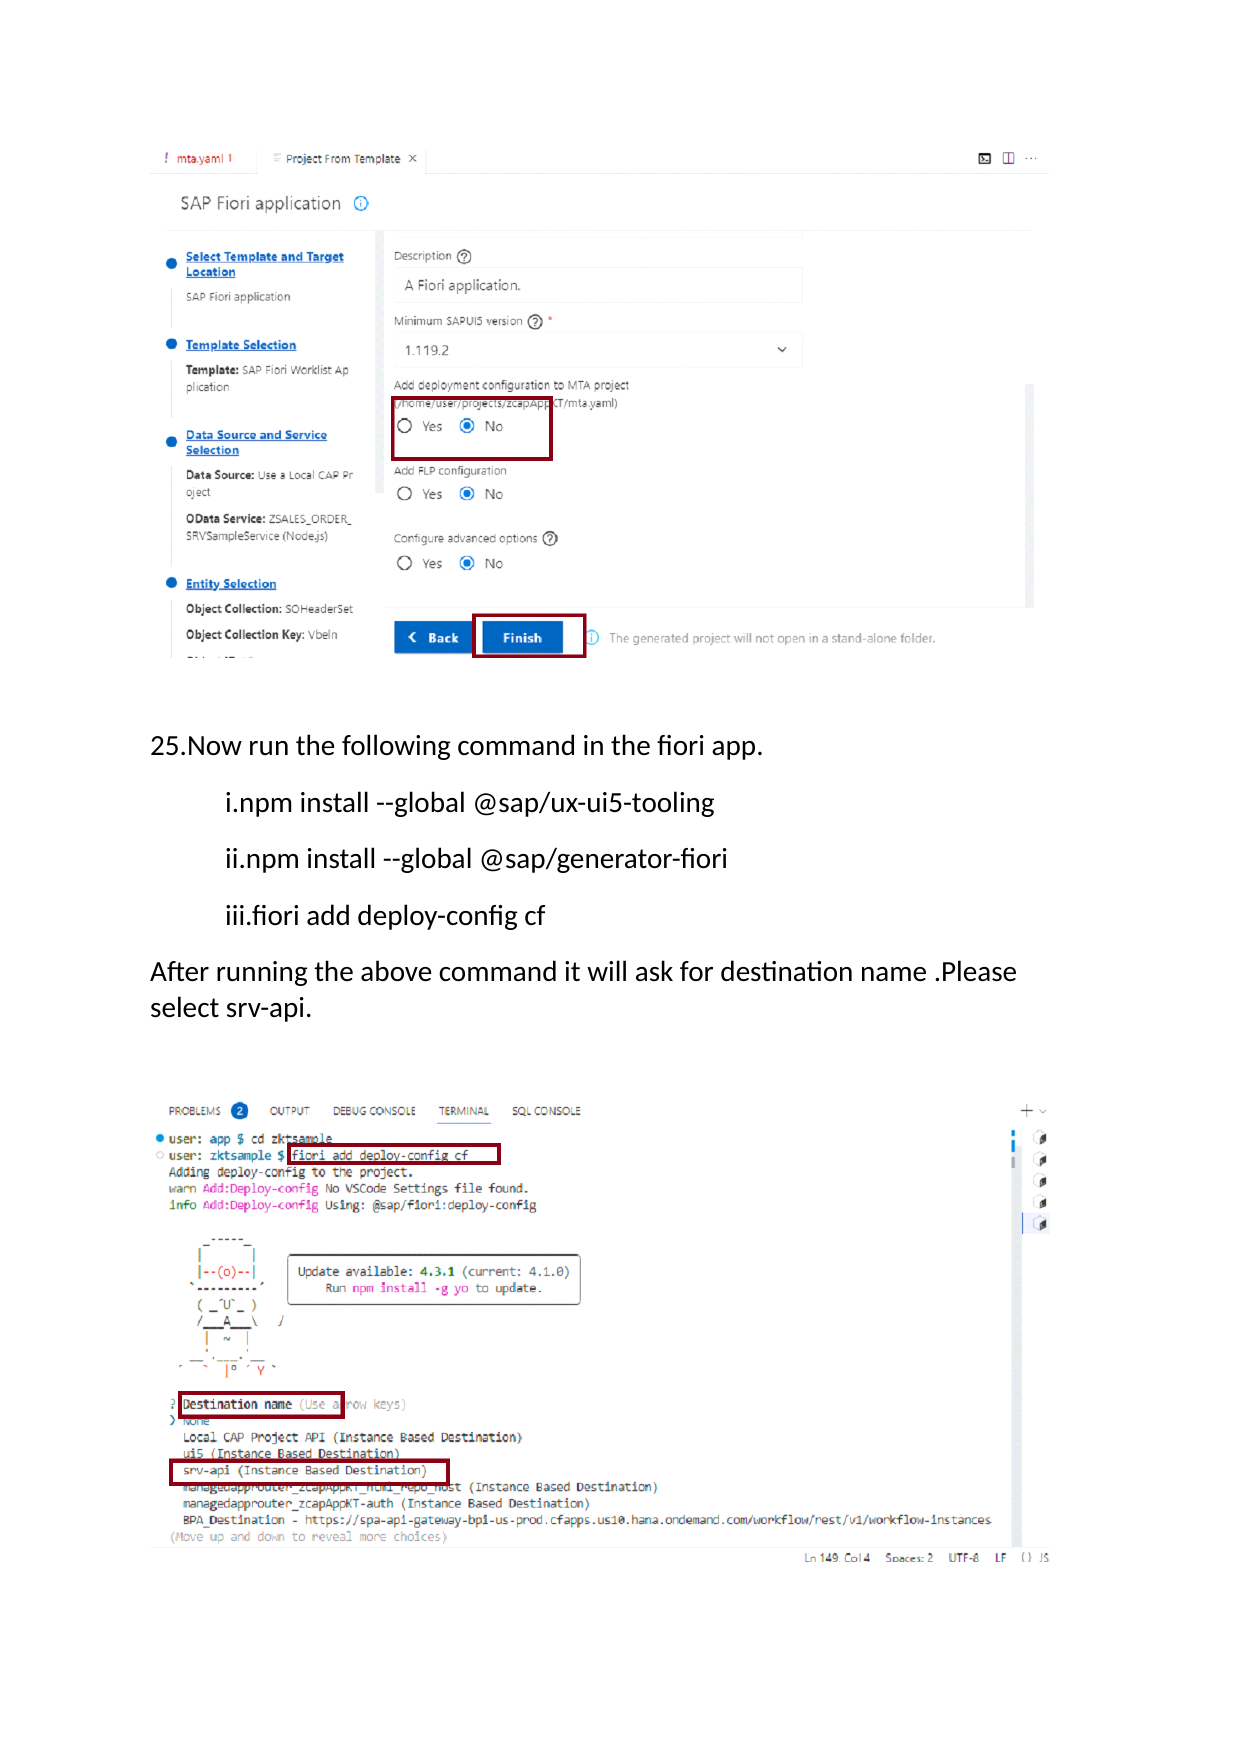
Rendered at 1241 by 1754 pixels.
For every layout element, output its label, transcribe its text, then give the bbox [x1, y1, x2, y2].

text ii.npm install --global @sap/generator-fiori [150, 840, 1090, 876]
text 25.Now run the following command in the fiori app. [150, 727, 1090, 763]
text iii.fiori add deploy-config cf [150, 897, 1090, 932]
text After running the above command it will ask for destination name .Please select srv-api. [150, 953, 1090, 1024]
text i.npm install --global @sap/ux-ui5-tooling [150, 784, 1090, 819]
